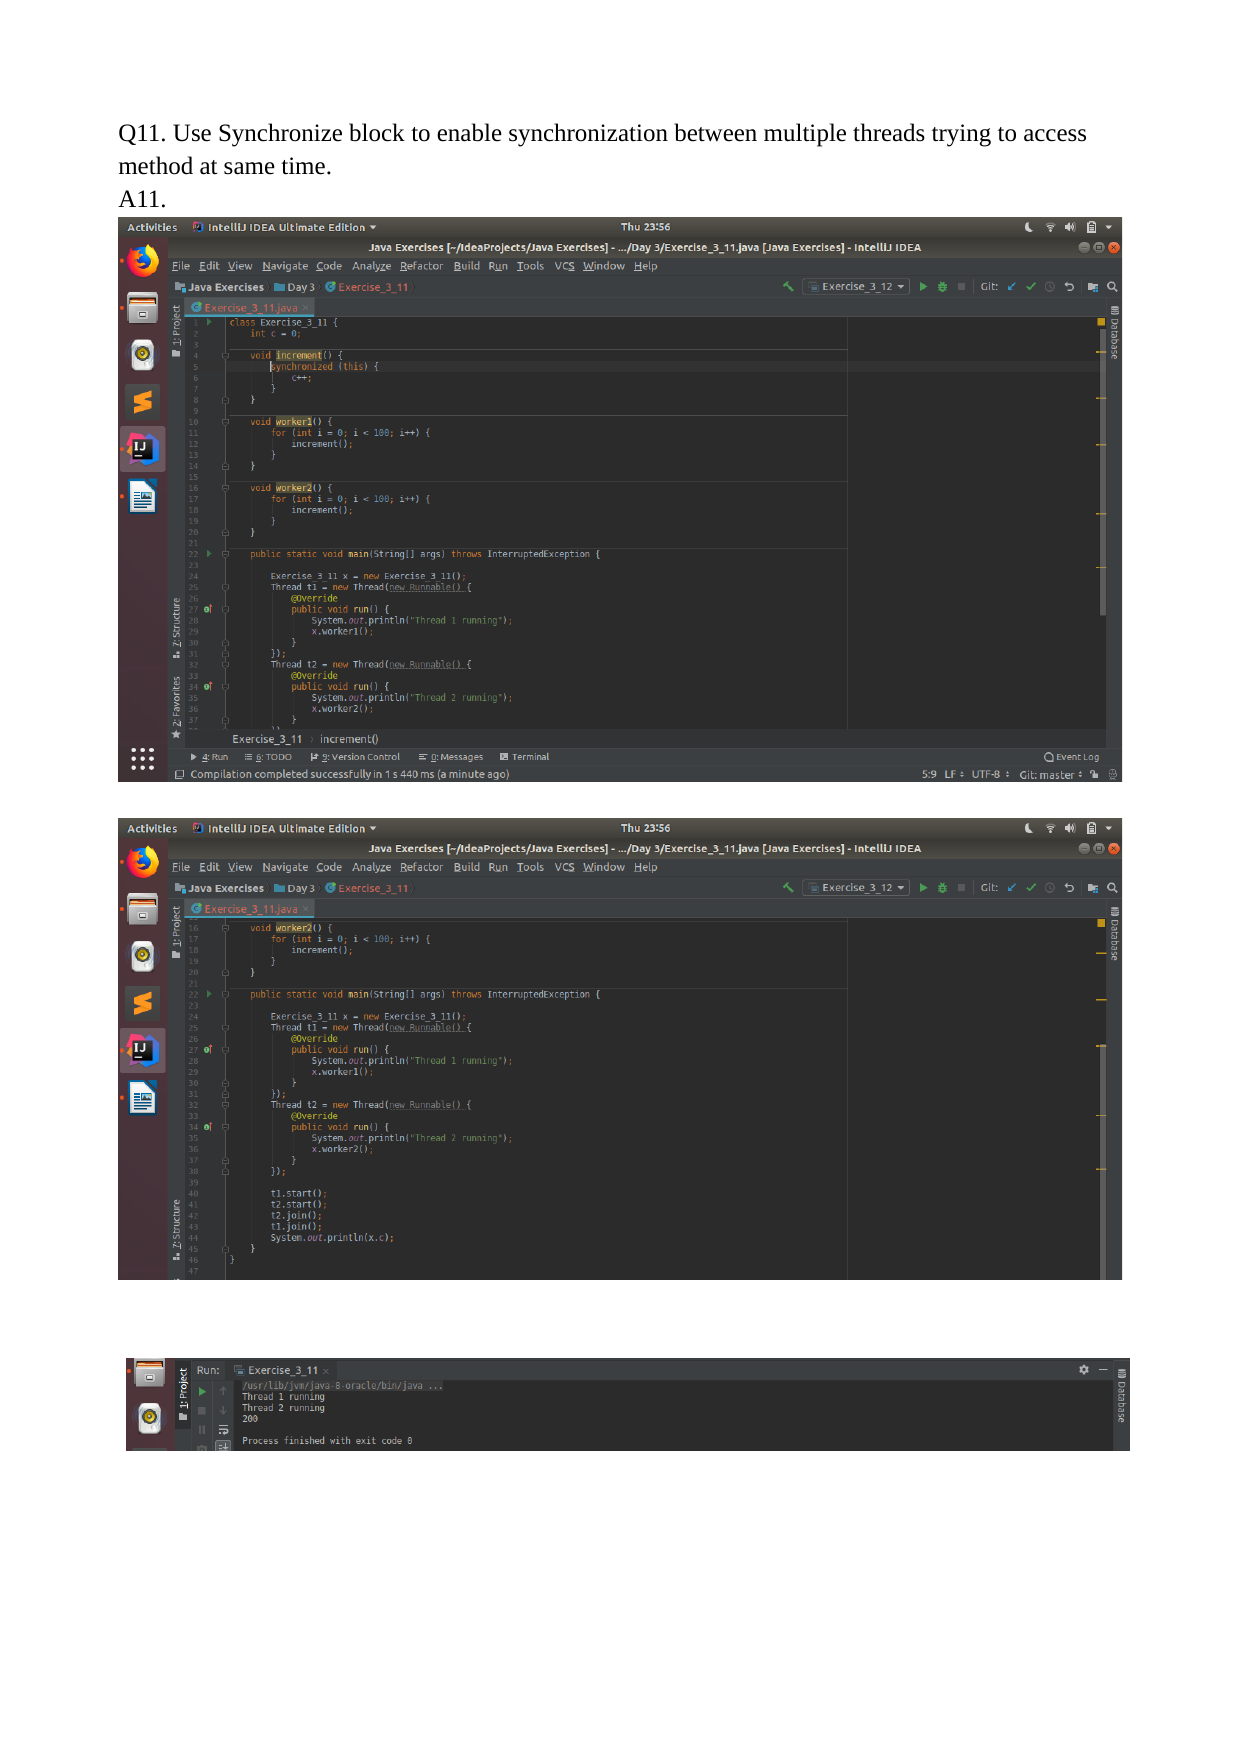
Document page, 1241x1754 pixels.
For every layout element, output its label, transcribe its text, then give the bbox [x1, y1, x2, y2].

text A11. [118, 184, 1122, 213]
picture [126, 1358, 1130, 1434]
picture [118, 217, 1123, 782]
picture [118, 818, 1123, 1280]
text Q11. Use Synchronize block to enable synchronization between multiple threads trying to access method at same time. [118, 118, 1122, 180]
